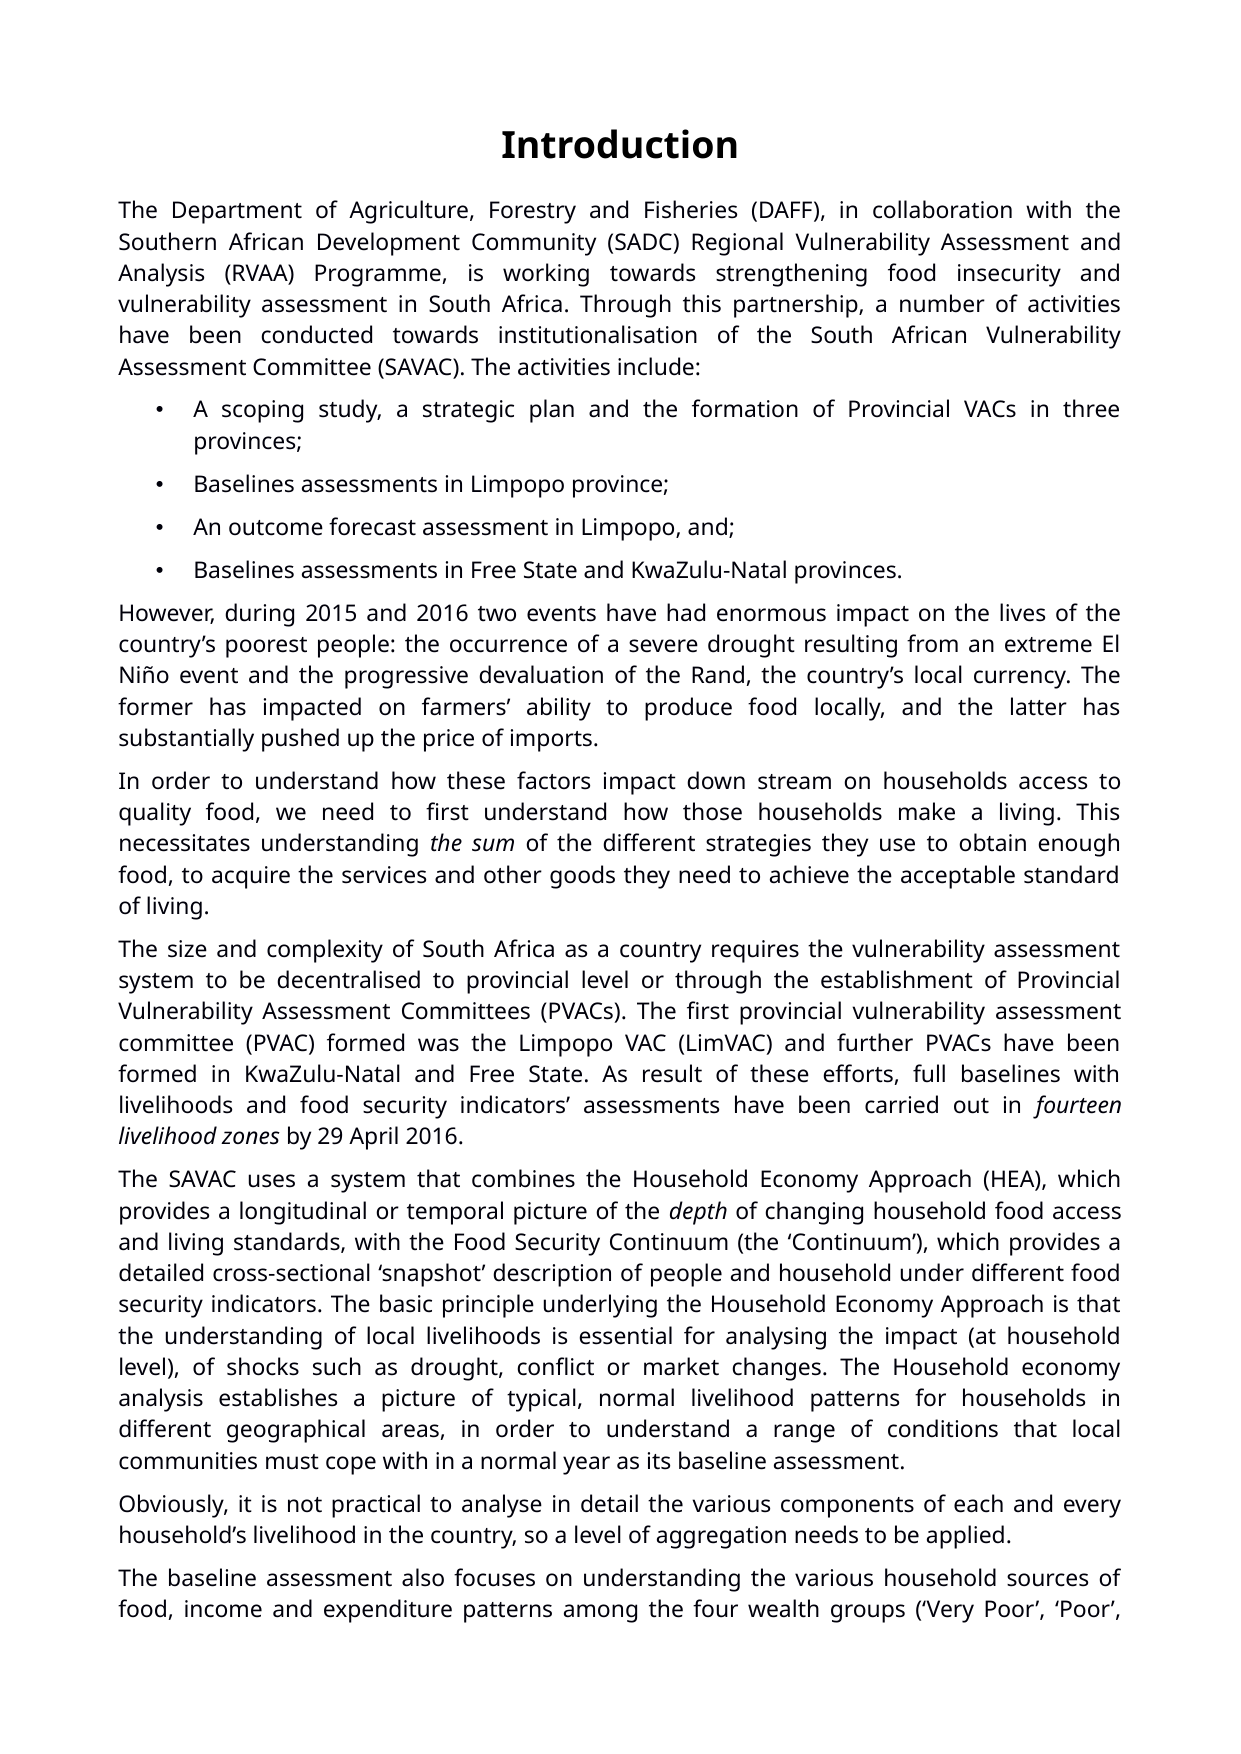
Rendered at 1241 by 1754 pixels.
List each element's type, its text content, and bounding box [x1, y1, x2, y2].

text In order to understand how these factors impact down stream on households access to quality food, we need to first understand how those households make a living. This necessitates understanding the sum of the different strategies they use to obtain enough food, to acquire the services and other goods they need to achieve the acceptable standard of living. [118, 765, 1122, 921]
text Obviously, it is not practical to analyse in detail the various components of each and every household’s livelihood in the country, so a level of aggregation needs to be applied. [118, 1488, 1122, 1550]
text The SAVAC uses a system that combines the Household Economy Approach (HEA), which provides a longitudinal or temporal picture of the depth of changing household food access and living standards, with the Food Security Continuum (the ‘Continuum’), which provides a detailed cross-sectional ‘snapshot’ description of people and household under different food security indicators. The basic principle underlying the Household Economy Approach is that the understanding of local livelihoods is essential for analysing the impact (at household level), of shocks such as drought, conflict or market changes. The Household economy analysis establishes a picture of typical, normal livelihood patterns for households in different geographical areas, in order to understand a range of conditions that local communities must cope with in a normal year as its baseline assessment. [118, 1163, 1122, 1476]
text The Department of Agriculture, Forestry and Fisheries (DAFF), in collaboration with the Southern African Development Community (SADC) Regional Vulnerability Assessment and Analysis (RVAA) Programme, is working towards strengthening food insecurity and vulnerability assessment in South Africa. Through this partnership, a number of activities have been conducted towards institutionalisation of the South African Vulnerability Assessment Committee (SAVAC). The activities include: [118, 194, 1122, 382]
list Baselines assessments in Free State and KwaZulu-Natal provinces. [156, 554, 1122, 585]
text The size and complexity of South Africa as a country requires the vulnerability assessment system to be decentralised to provincial level or through the establishment of Provincial Vulnerability Assessment Committees (PVACs). The first provincial vulnerability assessment committee (PVAC) formed was the Limpopo VAC (LimVAC) and further PVACs have been formed in KwaZulu-Natal and Free State. As result of these efforts, full baselines with livelihoods and food security indicators’ assessments have been carried out in fourteen livelihood zones by 29 April 2016. [118, 933, 1122, 1152]
text The baseline assessment also focuses on understanding the various household sources of food, income and expenditure patterns among the four wealth groups (‘Very Poor’, ‘Poor’, [118, 1562, 1122, 1624]
list Baselines assessments in Limpopo province; [156, 468, 1122, 499]
text However, during 2015 and 2016 two events have had enormous impact on the lives of the country’s poorest people: the occurrence of a severe drought resulting from an extreme El Niño event and the progressive devaluation of the Rand, the country’s local currency. The former has impacted on farmers’ ability to produce food locally, and the latter has substantially pushed up the price of imports. [118, 597, 1122, 753]
subtitle Introduction [118, 118, 1122, 169]
list An outcome forecast assessment in Limpopo, and; [156, 511, 1122, 542]
list A scoping study, a strategic plan and the formation of Provincial VACs in three provinces; [156, 393, 1122, 456]
